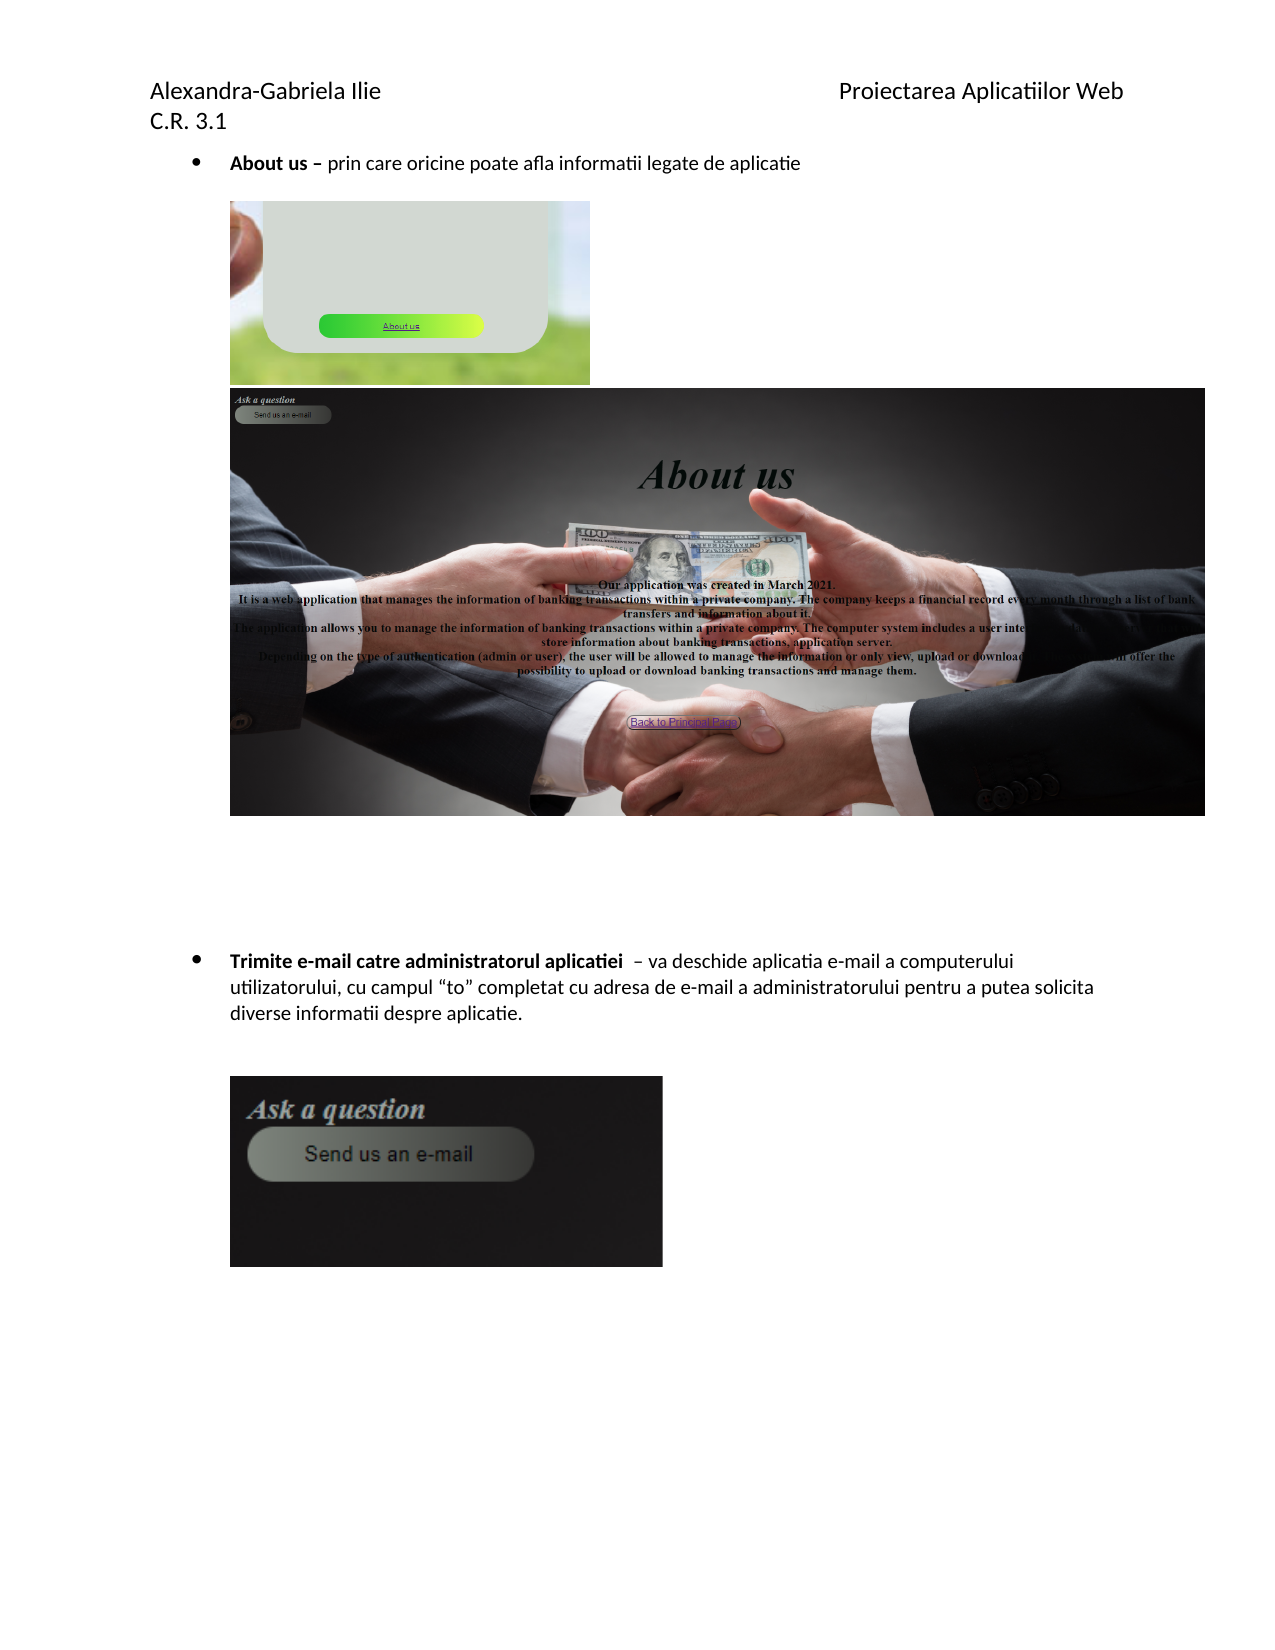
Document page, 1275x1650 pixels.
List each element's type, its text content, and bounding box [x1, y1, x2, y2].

list About us – prin care oricine poate afla informatii legate de aplicatie [192, 150, 1125, 816]
list Trimite e-mail catre administratorul aplicatiei – va deschide aplicatia e-mail a computerului utilizatorului, cu campul “to” completat cu adresa de e-mail a administratorului pentru a putea solicita diverse informatii despre aplicatie. [192, 949, 1125, 1025]
